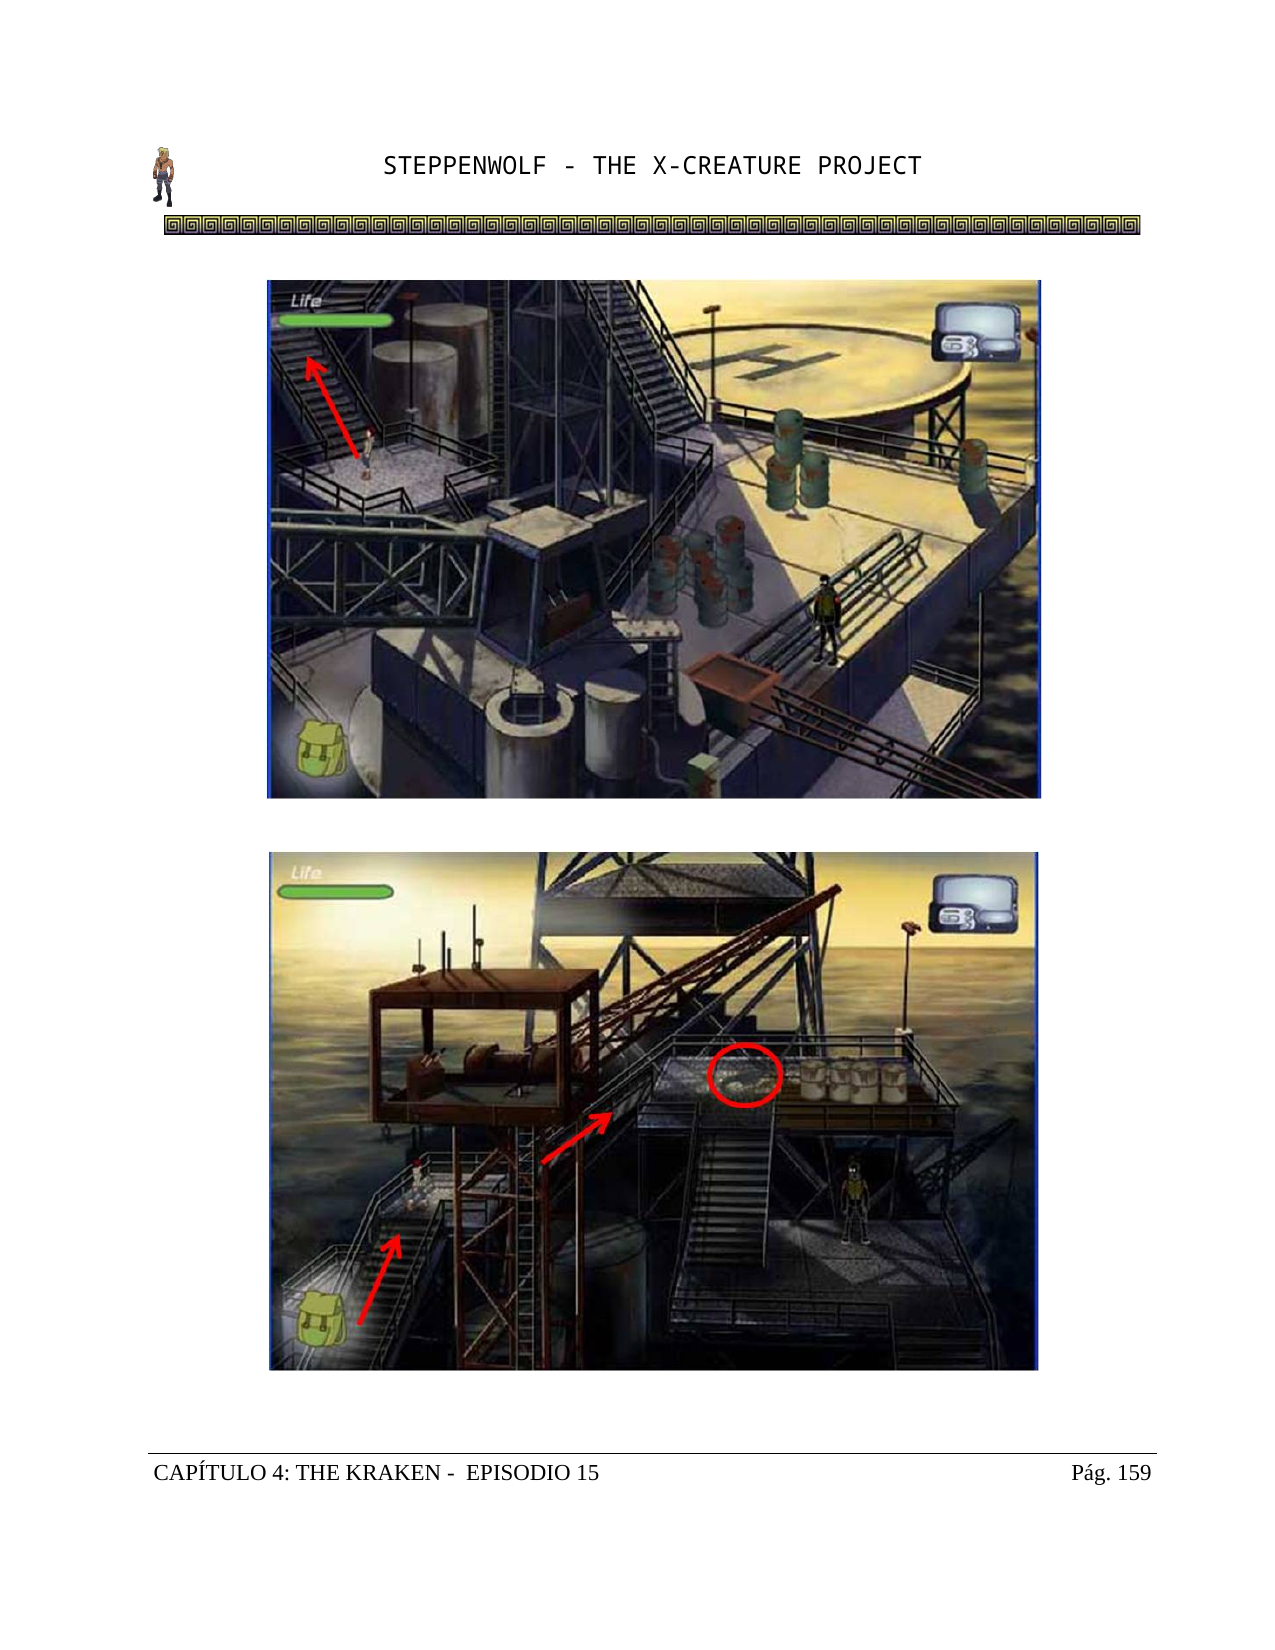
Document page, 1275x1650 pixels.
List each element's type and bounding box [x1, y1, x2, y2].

picture [266, 279, 1042, 799]
picture [164, 215, 1141, 235]
picture [268, 851, 1039, 1371]
picture [147, 147, 181, 207]
